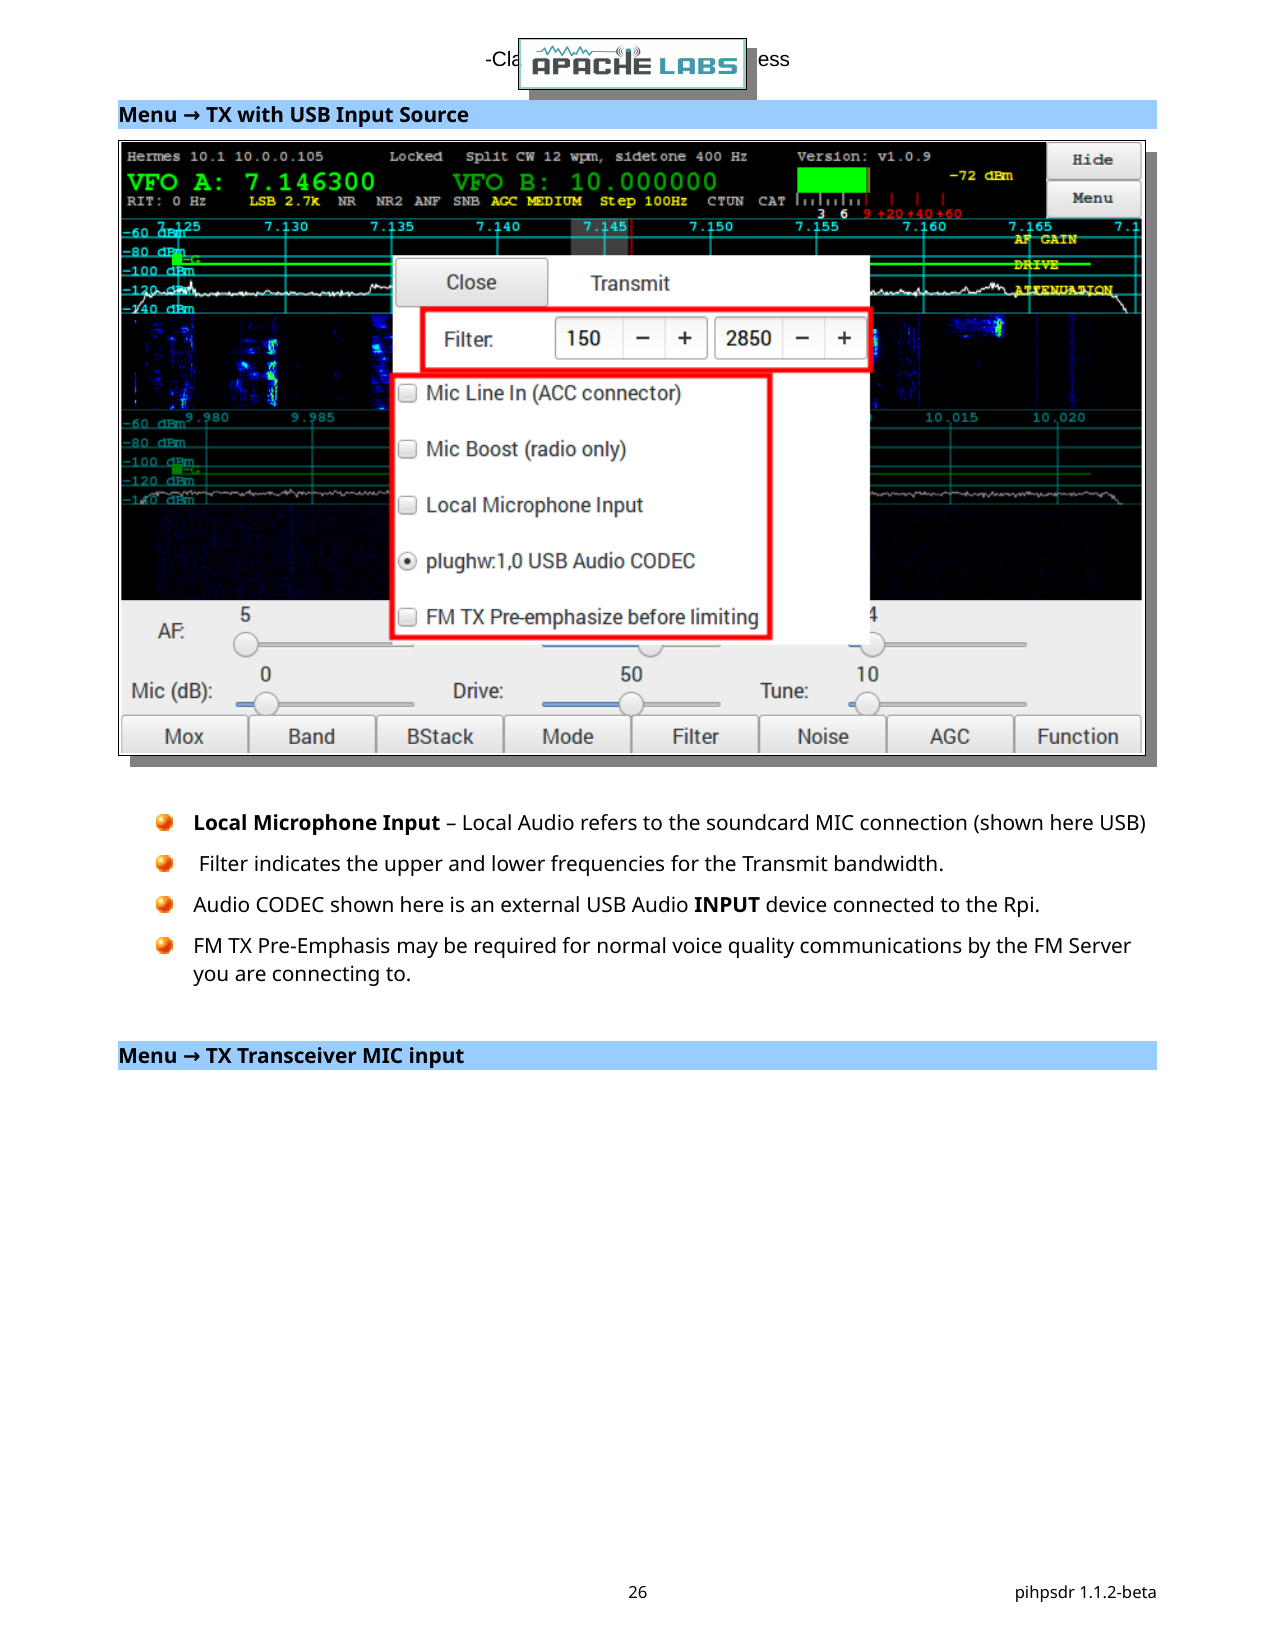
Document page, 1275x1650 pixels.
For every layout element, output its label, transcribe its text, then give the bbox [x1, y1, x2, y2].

picture [156, 814, 173, 831]
picture [156, 937, 173, 954]
list Filter indicates the upper and lower frequencies for the Transmit bandwidth. [156, 849, 1157, 878]
picture [156, 896, 173, 913]
picture [121, 142, 1142, 753]
subtitle Menu → TX Transceiver MIC input [118, 1041, 1157, 1070]
subtitle Menu → TX with USB Input Source [118, 100, 1157, 129]
list Local Microphone Input – Local Audio refers to the soundcard MIC connection (shown here USB) [156, 808, 1157, 837]
list Audio CODEC shown here is an external USB Audio INPUT device connected to the Rpi. [156, 890, 1157, 919]
picture [156, 855, 173, 872]
picture [521, 40, 744, 87]
list FM TX Pre-Emphasis may be required for normal voice quality communications by the FM Server you are connecting to. [156, 931, 1157, 988]
